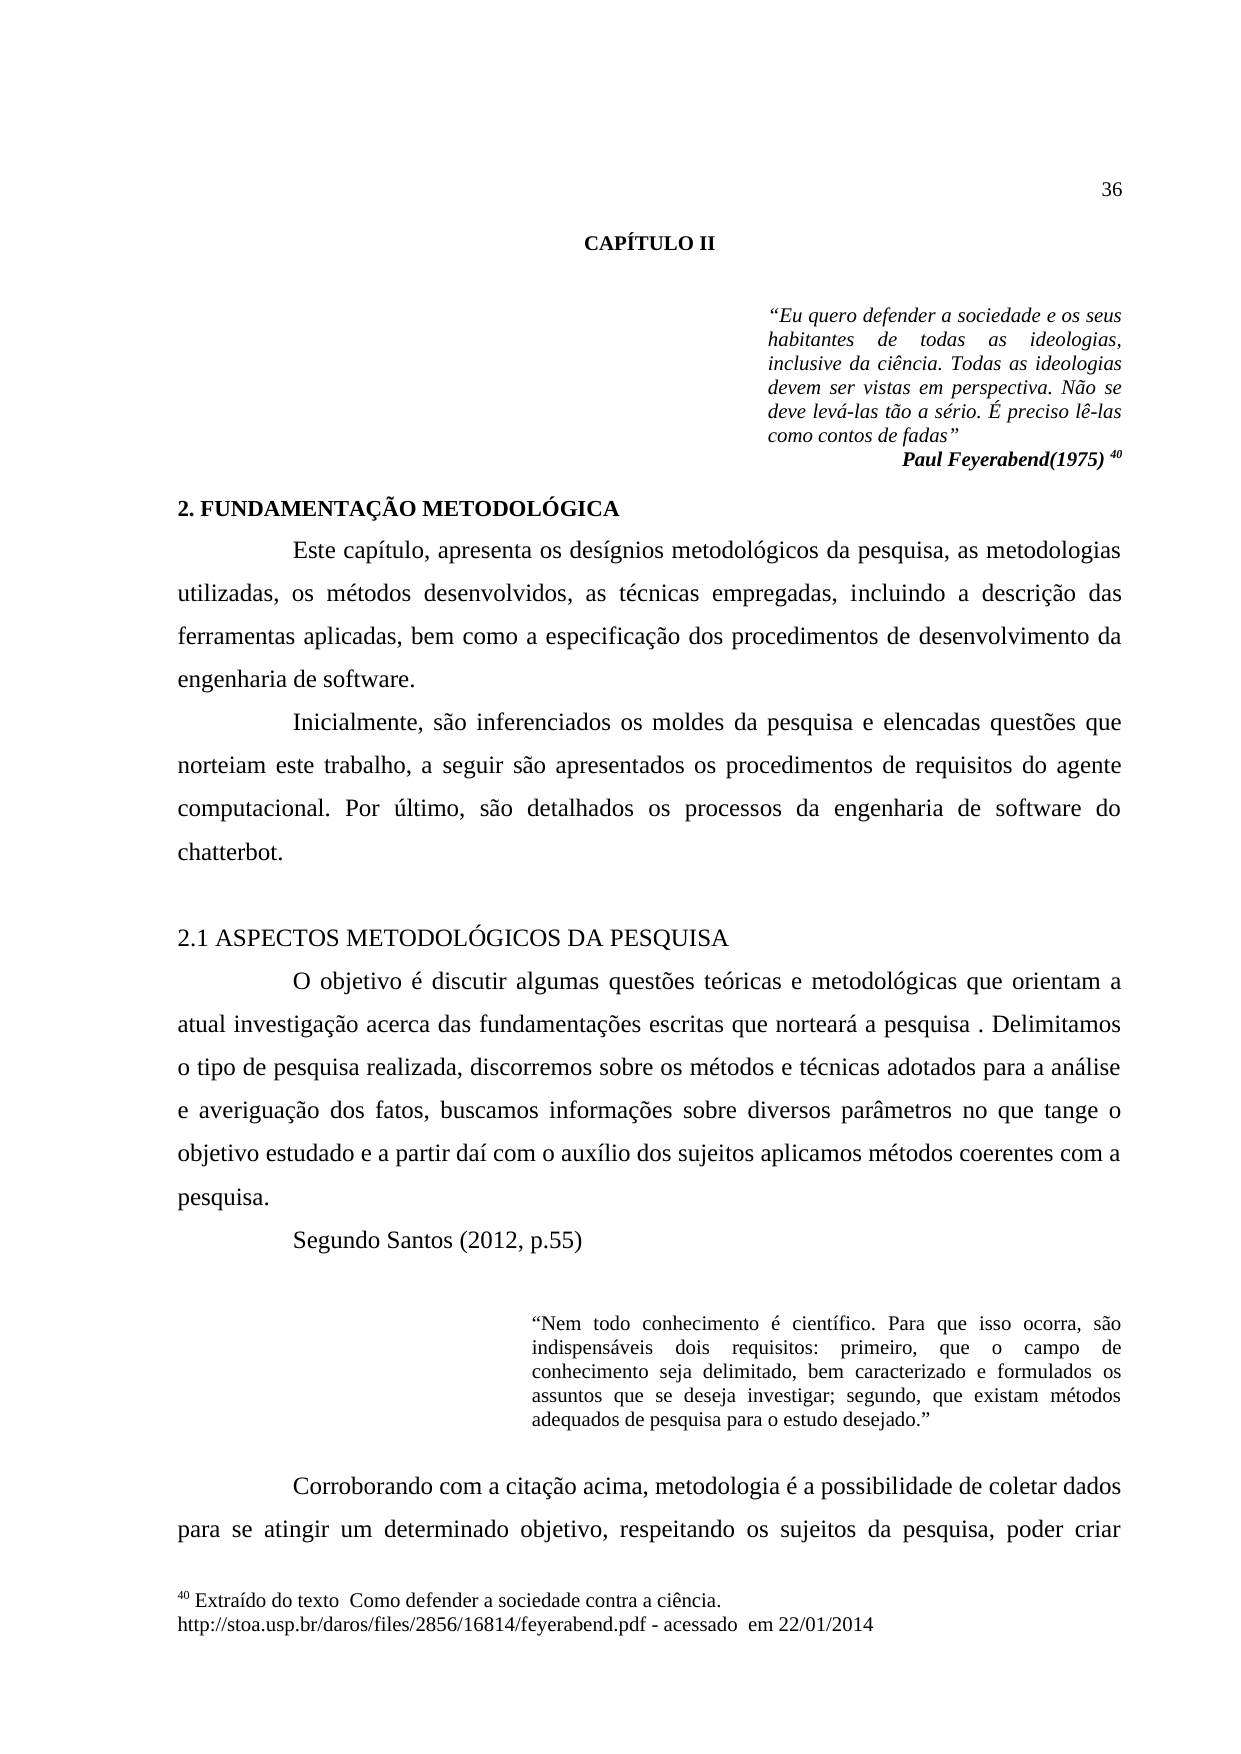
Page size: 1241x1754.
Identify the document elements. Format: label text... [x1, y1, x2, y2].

text CAPÍTULO II [177, 231, 1122, 255]
text O objetivo é discutir algumas questões teóricas e metodológicas que orientam a atual investigação acerca das fundamentações escritas que norteará a pesquisa . Delimitamos o tipo de pesquisa realizada, discorremos sobre os métodos e técnicas adotados para a análise e averiguação dos fatos, buscamos informações sobre diversos parâmetros no que tange o objetivo estudado e a partir daí com o auxílio dos sujeitos aplicamos métodos coerentes com a pesquisa. [177, 966, 1122, 1210]
text Segundo Santos (2012, p.55) [177, 1225, 1122, 1253]
text “Nem todo conhecimento é científico. Para que isso ocorra, são indispensáveis dois requisitos: primeiro, que o campo de conhecimento seja delimitado, bem caracterizado e formulados os assuntos que se deseja investigar; segundo, que existam métodos adequados de pesquisa para o estudo desejado.” [532, 1311, 1122, 1431]
text Extraído do texto Como defender a sociedade contra a ciência. http://stoa.usp.br/daros/files/2856/16814/feyerabend.pdf - acessado em 22/01/2014 [177, 1588, 1122, 1636]
text Inicialmente, são inferenciados os moldes da pesquisa e elencadas questões que norteiam este trabalho, a seguir são apresentados os procedimentos de requisitos do agente computacional. Por último, são detalhados os processos da engenharia de software do chatterbot. [177, 707, 1122, 865]
text Este capítulo, apresenta os desígnios metodológicos da pesquisa, as metodologias utilizadas, os métodos desenvolvidos, as técnicas empregadas, incluindo a descrição das ferramentas aplicadas, bem como a especificação dos procedimentos de desenvolvimento da engenharia de software. [177, 535, 1122, 693]
text 2.1 ASPECTOS METODOLÓGICOS DA PESQUISA [177, 923, 1122, 952]
text 2. FUNDAMENTAÇÃO METODOLÓGICA [177, 495, 1122, 522]
text Paul Feyerabend(1975) [768, 447, 1122, 471]
text “Eu quero defender a sociedade e os seus habitantes de todas as ideologias, inclusive da ciência. Todas as ideologias devem ser vistas em perspectiva. Não se deve levá-las tão a sério. É preciso lê-las como contos de fadas” [768, 303, 1122, 447]
text Corroborando com a citação acima, metodologia é a possibilidade de coletar dados para se atingir um determinado objetivo, respeitando os sujeitos da pesquisa, poder criar [177, 1471, 1122, 1543]
